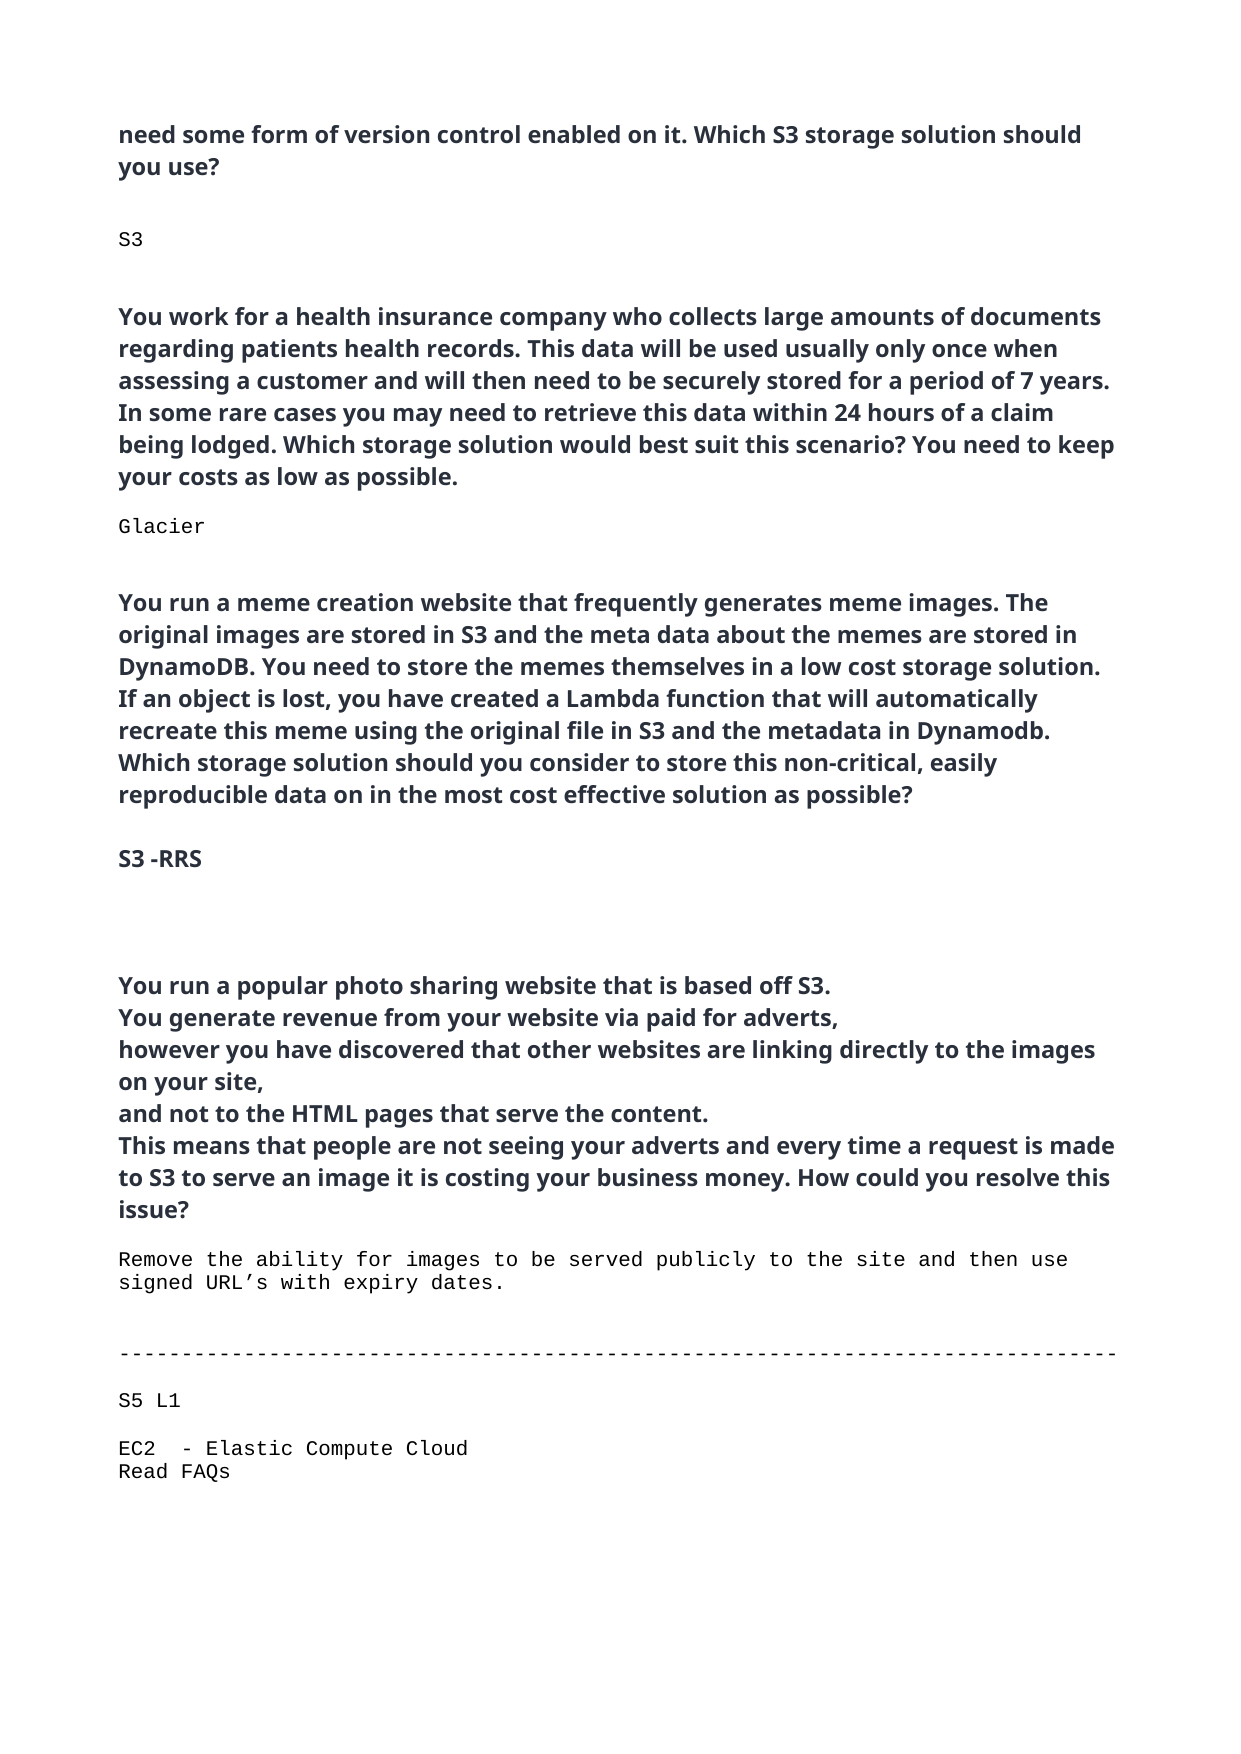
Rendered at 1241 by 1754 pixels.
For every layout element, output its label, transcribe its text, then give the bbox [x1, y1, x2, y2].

text S3 -RRS [118, 843, 1122, 874]
text You run a popular photo sharing website that is based off S3. [118, 969, 1122, 1001]
text S5 L1 [118, 1391, 1122, 1414]
text need some form of version control enabled on it. Which S3 storage solution should you use? [118, 118, 1122, 182]
text This means that people are not seeing your adverts and every time a request is made to S3 to serve an image it is costing your business money. How could you resolve this issue? [118, 1129, 1122, 1225]
text however you have discovered that other websites are linking directly to the images on your site, [118, 1033, 1122, 1097]
text Glacier [118, 516, 1122, 539]
text You run a meme creation website that frequently generates meme images. The original images are stored in S3 and the meta data about the memes are stored in DynamoDB. You need to store the memes themselves in a low cost storage solution. If an object is lost, you have created a Lambda function that will automatically recreate this meme using the original file in S3 and the metadata in Dynamodb. Which storage solution should you consider to store this non-critical, easily reproducible data on in the most cost effective solution as possible? [118, 587, 1122, 811]
text You work for a health insurance company who collects large amounts of documents regarding patients health records. This data will be used usually only once when assessing a customer and will then need to be securely stored for a period of 7 years. In some rare cases you may need to retrieve this data within 24 hours of a claim being lodged. Which storage solution would best suit this scenario? You need to keep your costs as low as possible. [118, 300, 1122, 492]
text and not to the HTML pages that serve the content. [118, 1097, 1122, 1129]
text Remove the ability for images to be served publicly to the site and then use signed URL’s with expiry dates. [118, 1249, 1122, 1296]
text You generate revenue from your website via paid for adverts, [118, 1001, 1122, 1033]
text Read FAQs [118, 1461, 1122, 1485]
text -------------------------------------------------------------------------------- [118, 1343, 1122, 1367]
text EC2 - Elastic Compute Cloud [118, 1438, 1122, 1461]
text S3 [118, 229, 1122, 253]
